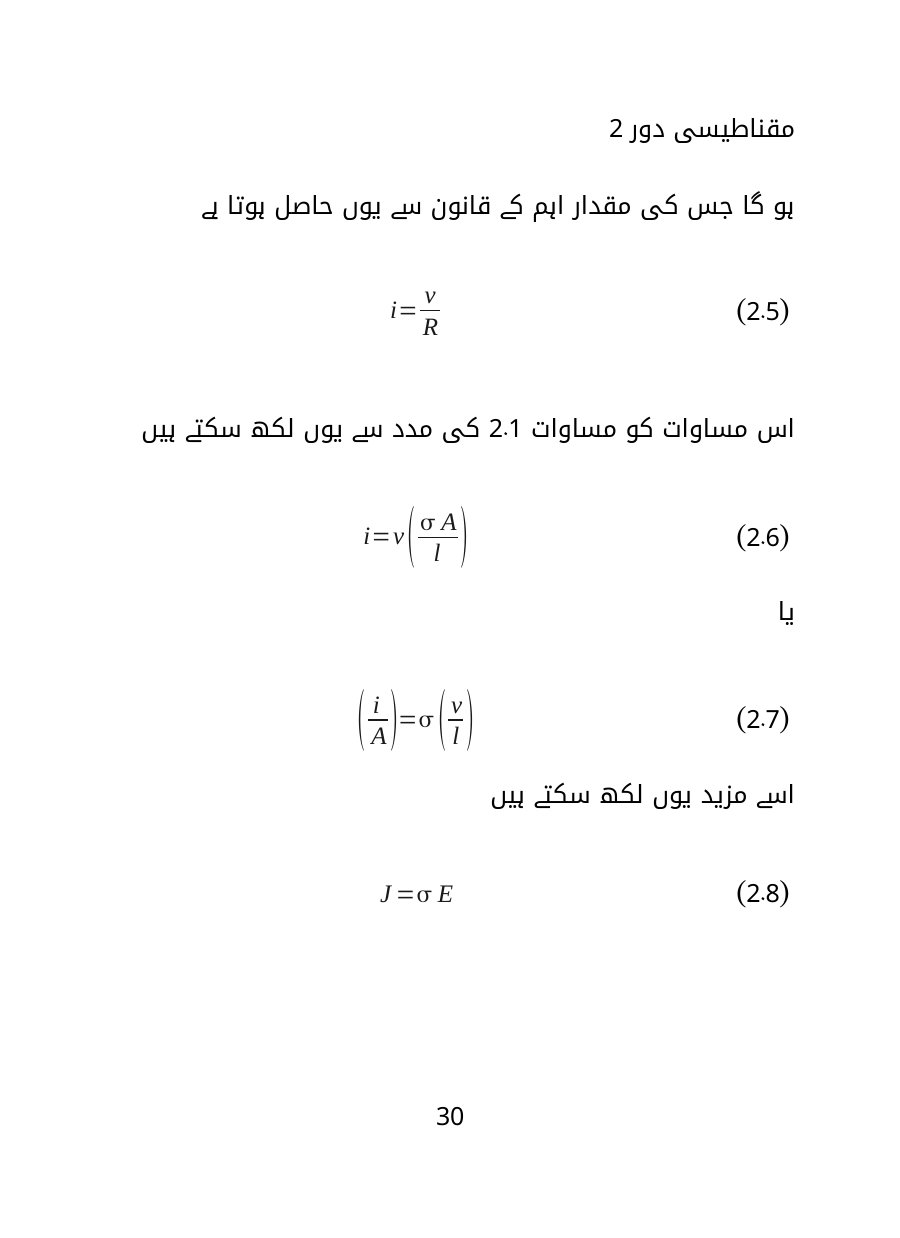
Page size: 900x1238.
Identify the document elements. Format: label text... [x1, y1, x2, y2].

table_header (2.6) [718, 500, 795, 588]
table_header [105, 865, 718, 936]
table_header (2.8) [718, 865, 795, 936]
table_header [105, 682, 718, 771]
table_header (2.7) [718, 682, 795, 771]
table_header (2.5) [718, 276, 795, 359]
table_header [105, 276, 718, 359]
text اگر اس سلاخ کے سروں پر برقی دباؤ ڈالی جائے جیسا کہ شکل2.2 میں دکھایا گیا ہے تو اس میں برقی رو کا بہاؤ ہو گا جس کی مقدار اہم کے قانون سے یوں حاصل ہوتا ہے [105, 182, 795, 230]
text اس مساوات کو مساوات 2.1 کی مدد سے یوں لکھ سکتے ہیں [105, 406, 795, 453]
text اسے مزید یوں لکھ سکتے ہیں [105, 771, 795, 818]
table_header [105, 500, 718, 588]
text یا [105, 588, 795, 636]
